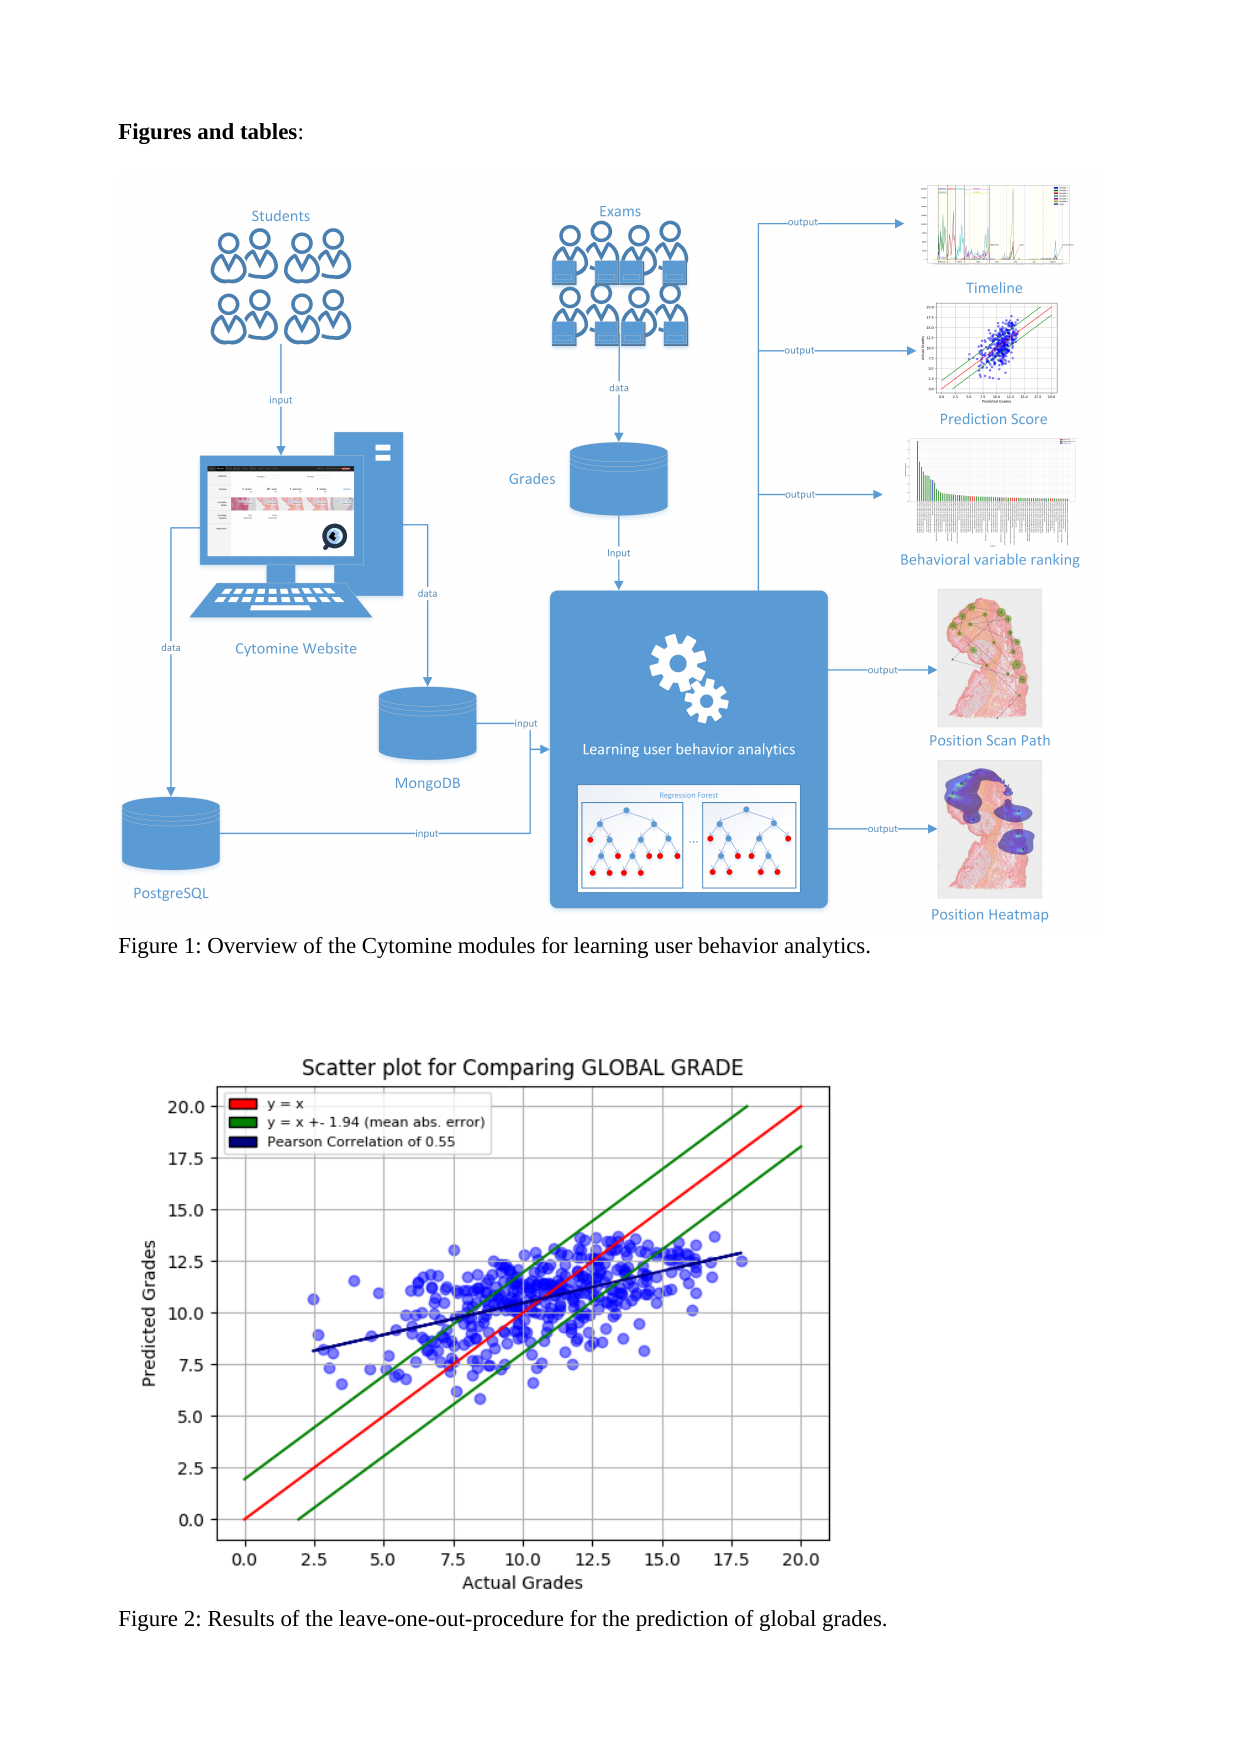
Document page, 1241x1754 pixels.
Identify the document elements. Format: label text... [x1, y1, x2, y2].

text Figure 1: Overview of the Cytomine modules for learning user behavior analytics. [118, 932, 1122, 958]
text Figure 2: Results of the leave-one-out-procedure for the prediction of global grades. [118, 1605, 1122, 1631]
text Figures and tables: [118, 118, 1122, 144]
